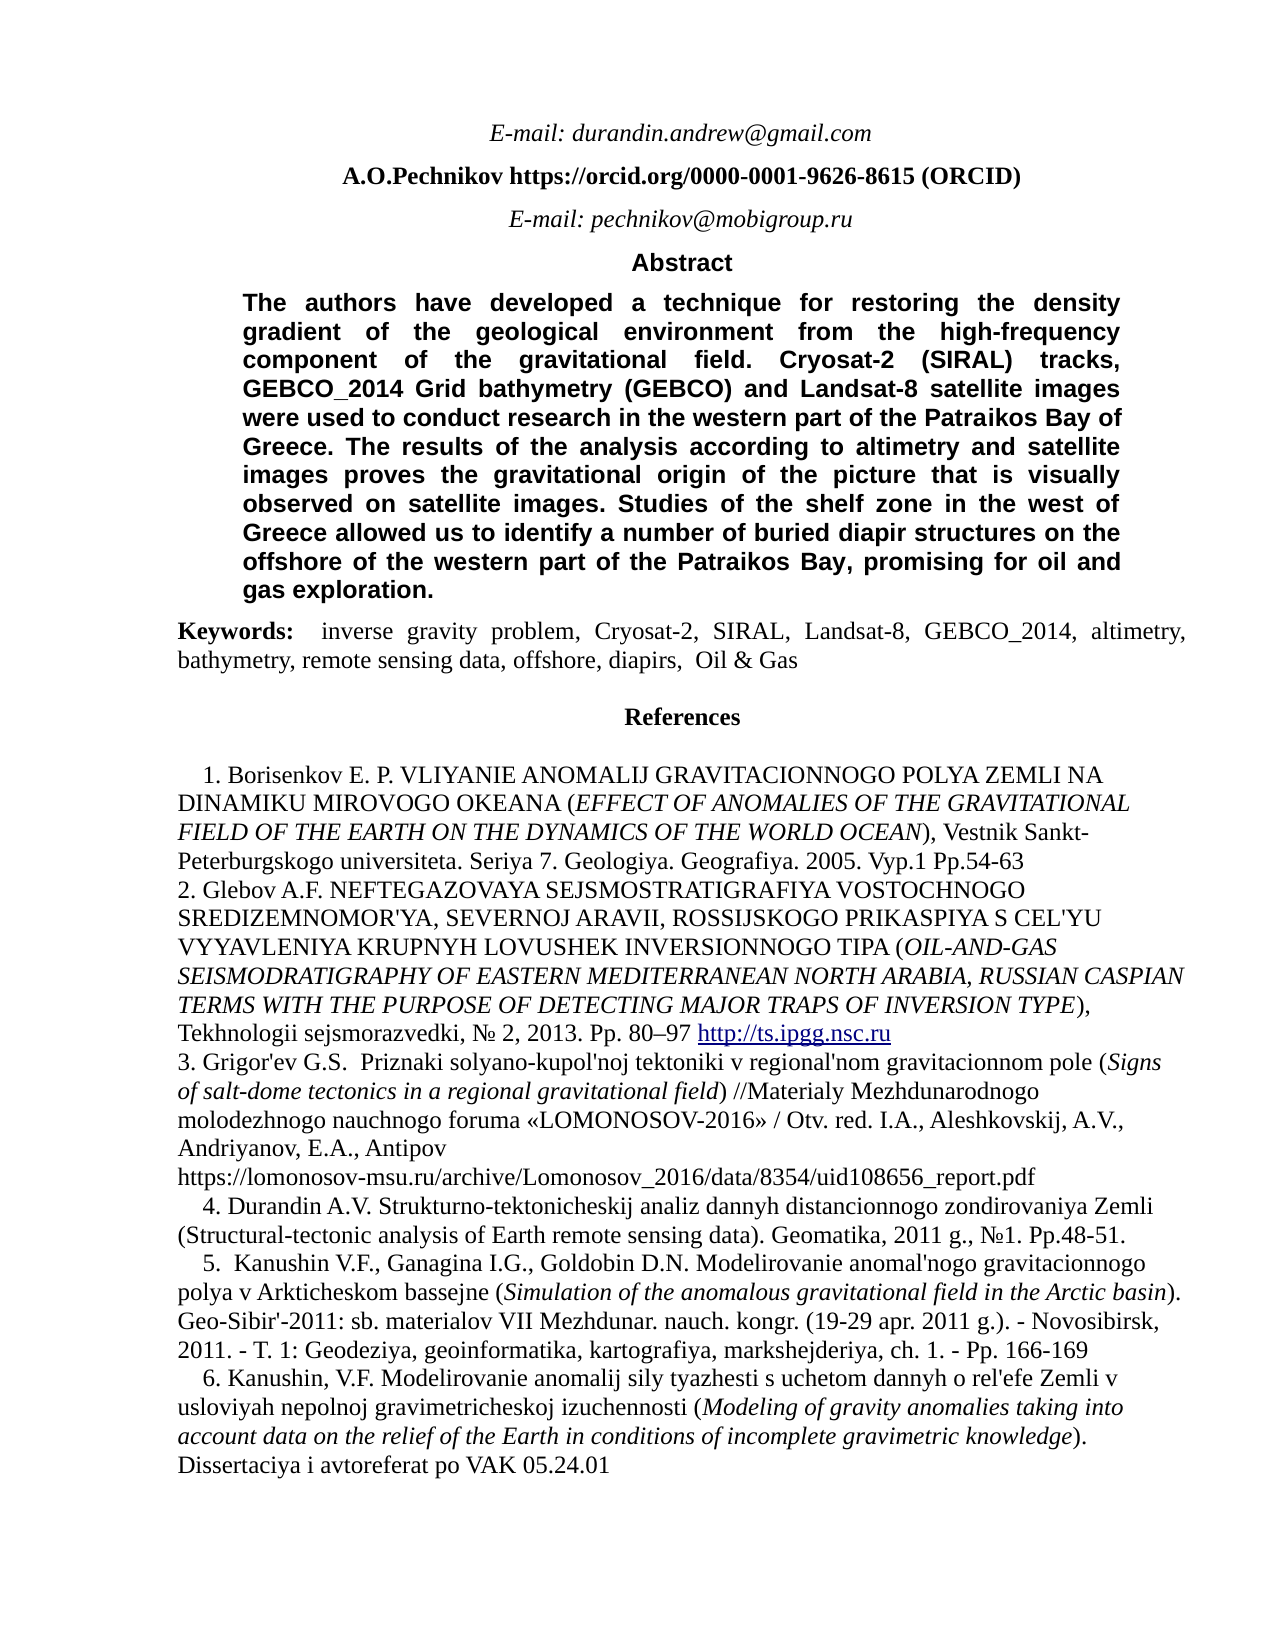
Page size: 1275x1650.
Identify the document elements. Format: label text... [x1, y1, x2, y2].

text 1. Borisenkov E. P. VLIYANIE ANOMALIJ GRAVITACIONNOGO POLYA ZEMLI NA DINAMIKU MIROVOGO OKEANA (EFFECT OF ANOMALIES OF THE GRAVITATIONAL FIELD OF THE EARTH ON THE DYNAMICS OF THE WORLD OCEAN), Vestnik Sankt-Peterburgskogo universiteta. Seriya 7. Geologiya. Geografiya. 2005. Vyp.1 Pp.54-63 [177, 760, 1187, 875]
text 4. Durandin A.V. Strukturno-tektonicheskij analiz dannyh distancionnogo zondirovaniya Zemli (Structural-tectonic analysis of Earth remote sensing data). Geomatika, 2011 g., №1. Pp.48-51. [177, 1191, 1187, 1248]
text 5. Kanushin V.F., Ganagina I.G., Goldobin D.N. Modelirovanie anomal'nogo gravitacionnogo polya v Arkticheskom bassejne (Simulation of the anomalous gravitational field in the Arctic basin). Geo-Sibir'-2011: sb. materialov VII Mezhdunar. nauch. kongr. (19-29 apr. 2011 g.). - Novosibirsk, 2011. - T. 1: Geodeziya, geoinformatika, kartografiya, markshejderiya, ch. 1. - Pp. 166-169 [177, 1248, 1187, 1363]
text 6. Kanushin, V.F. Modelirovanie anomalij sily tyazhesti s uchetom dannyh o rel'efe Zemli v usloviyah nepolnoj gravimetricheskoj izuchennosti (Modeling of gravity anomalies taking into account data on the relief of the Earth in conditions of incomplete gravimetric knowledge). Dissertaciya i avtoreferat po VAK 05.24.01 [177, 1363, 1187, 1478]
text Abstract [242, 247, 1121, 276]
text A.O.Pechnikov https://orcid.org/0000-0001-9626-8615 (ORCID) [177, 161, 1186, 190]
text 2. Glebov A.F. NEFTEGAZOVAYA SEJSMOSTRATIGRAFIYA VOSTOCHNOGO SREDIZEMNOMOR'YA, SEVERNOJ ARAVII, ROSSIJSKOGO PRIKASPIYA S CEL'YU VYYAVLENIYA KRUPNYH LOVUSHEK INVERSIONNOGO TIPA (OIL-AND-GAS SEISMODRATIGRAPHY OF EASTERN MEDITERRANEAN NORTH ARABIA, RUSSIAN CASPIAN TERMS WITH THE PURPOSE OF DETECTING MAJOR TRAPS OF INVERSION TYPE), Tekhnologii sejsmorazvedki, № 2, 2013. Pp. 80–97 http://ts.ipgg.nsc.ru [177, 875, 1187, 1047]
text Keywords: inverse gravity problem, Cryosat-2, SIRAL, Landsat-8, GEBCO_2014, altimetry, bathymetry, remote sensing data, offshore, diapirs, Oil & Gas [177, 616, 1187, 673]
text E-mail: pechnikov@mobigroup.ru [177, 204, 1186, 233]
text 3. Grigor'ev G.S. Priznaki solyano-kupol'noj tektoniki v regional'nom gravitacionnom pole (Signs of salt-dome tectonics in a regional gravitational field) //Materialy Mezhdunarodnogo molodezhnogo nauchnogo foruma «LOMONOSOV-2016» / Otv. red. I.A., Aleshkovskij, A.V., Andriyanov, E.A., Antipov https://lomonosov-msu.ru/archive/Lomonosov_2016/data/8354/uid108656_report.pdf [177, 1047, 1187, 1191]
text E-mail: durandin.andrew@gmail.com [177, 118, 1186, 147]
text References [177, 702, 1187, 731]
text The authors have developed a technique for restoring the density gradient of the geological environment from the high-frequency component of the gravitational field. Cryosat-2 (SIRAL) tracks, GEBCO_2014 Grid bathymetry (GEBCO) and Landsat-8 satellite images were used to conduct research in the western part of the Patraikos Bay of Greece. The results of the analysis according to altimetry and satellite images proves the gravitational origin of the picture that is visually observed on satellite images. Studies of the shelf zone in the west of Greece allowed us to identify a number of buried diapir structures on the offshore of the western part of the Patraikos Bay, promising for oil and gas exploration. [242, 288, 1121, 604]
